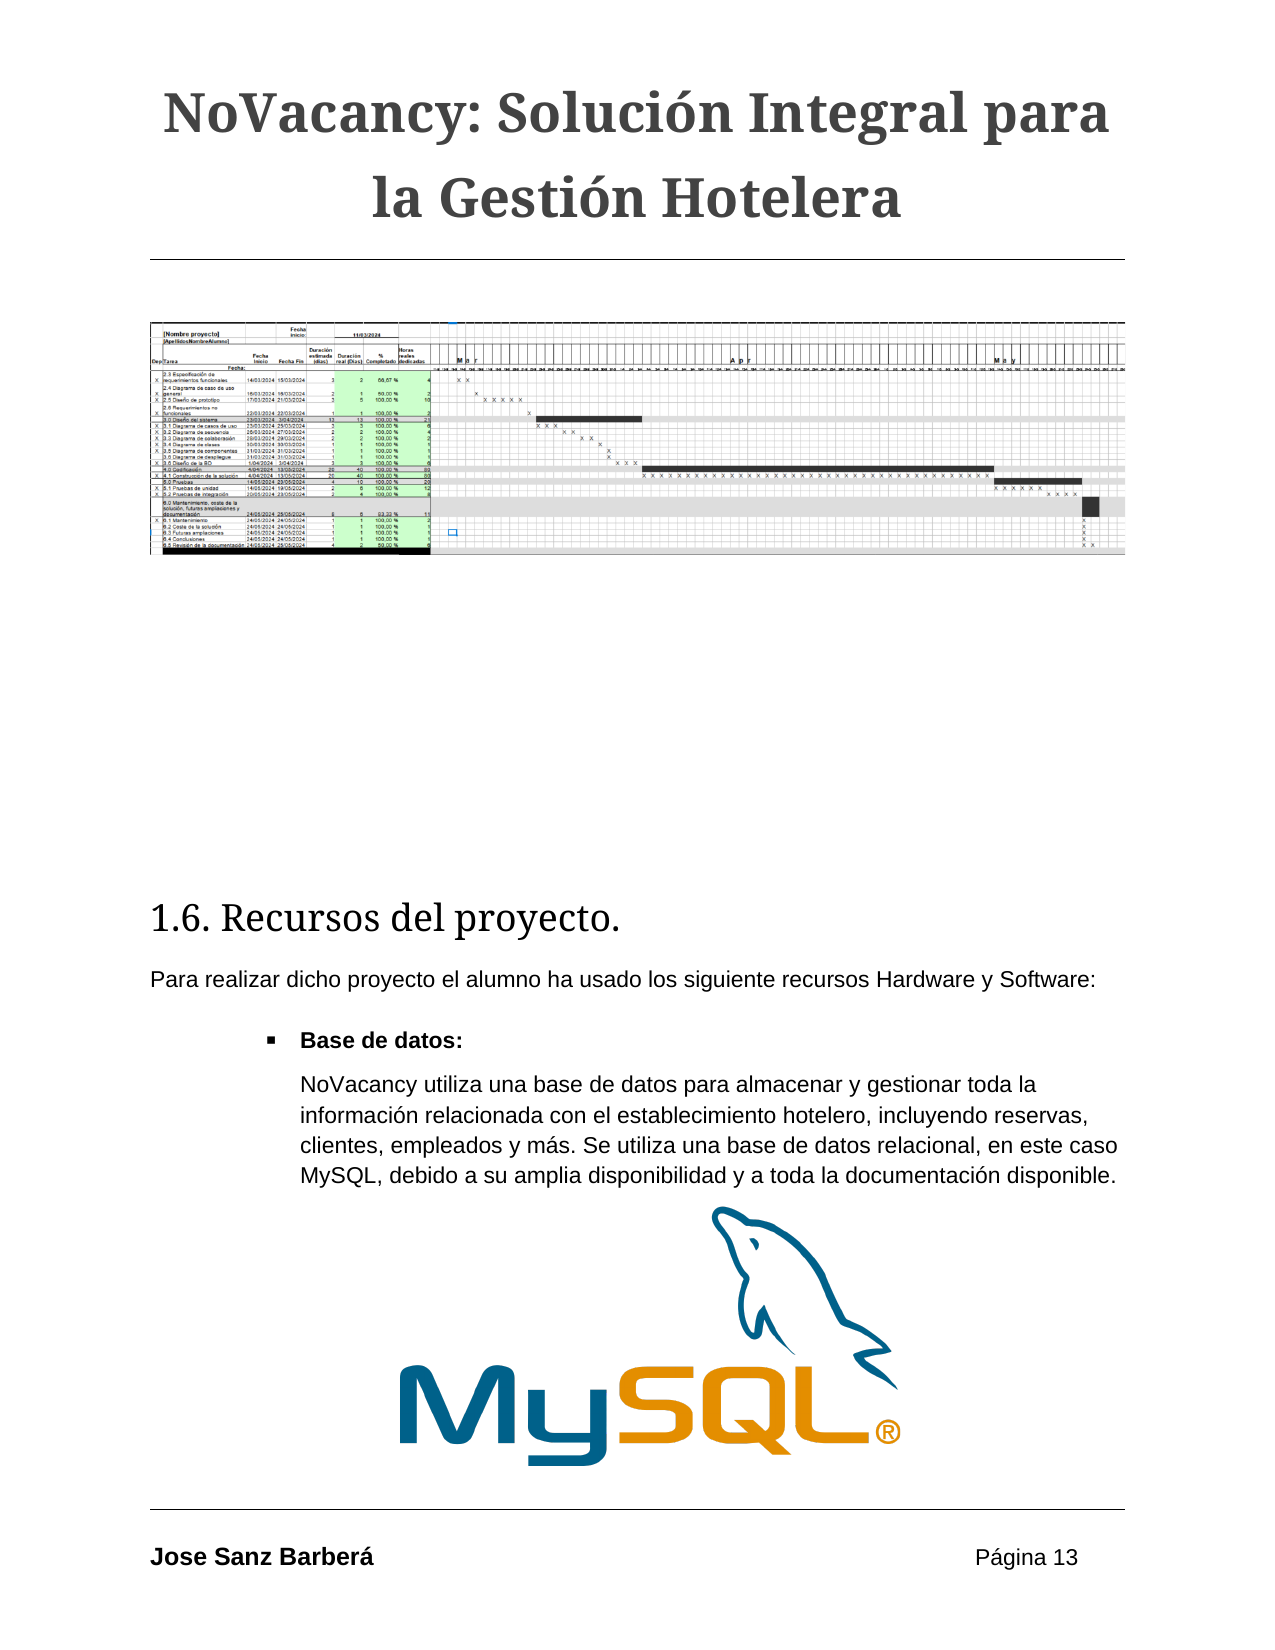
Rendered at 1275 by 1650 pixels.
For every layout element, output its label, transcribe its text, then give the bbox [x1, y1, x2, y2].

picture [150, 322, 1125, 555]
list Base de datos: [262, 1027, 1125, 1053]
text Para realizar dicho proyecto el alumno ha usado los siguiente recursos Hardware y Software: [150, 966, 1125, 992]
subtitle 1.6. Recursos del proyecto. [150, 891, 1125, 942]
text NoVacancy utiliza una base de datos para almacenar y gestionar toda la información relacionada con el establecimiento hotelero, incluyendo reservas, clientes, empleados y más. Se utiliza una base de datos relacional, en este caso MySQL, debido a su amplia disponibilidad y a toda la documentación disponible. [300, 1071, 1125, 1188]
picture [399, 1206, 901, 1466]
